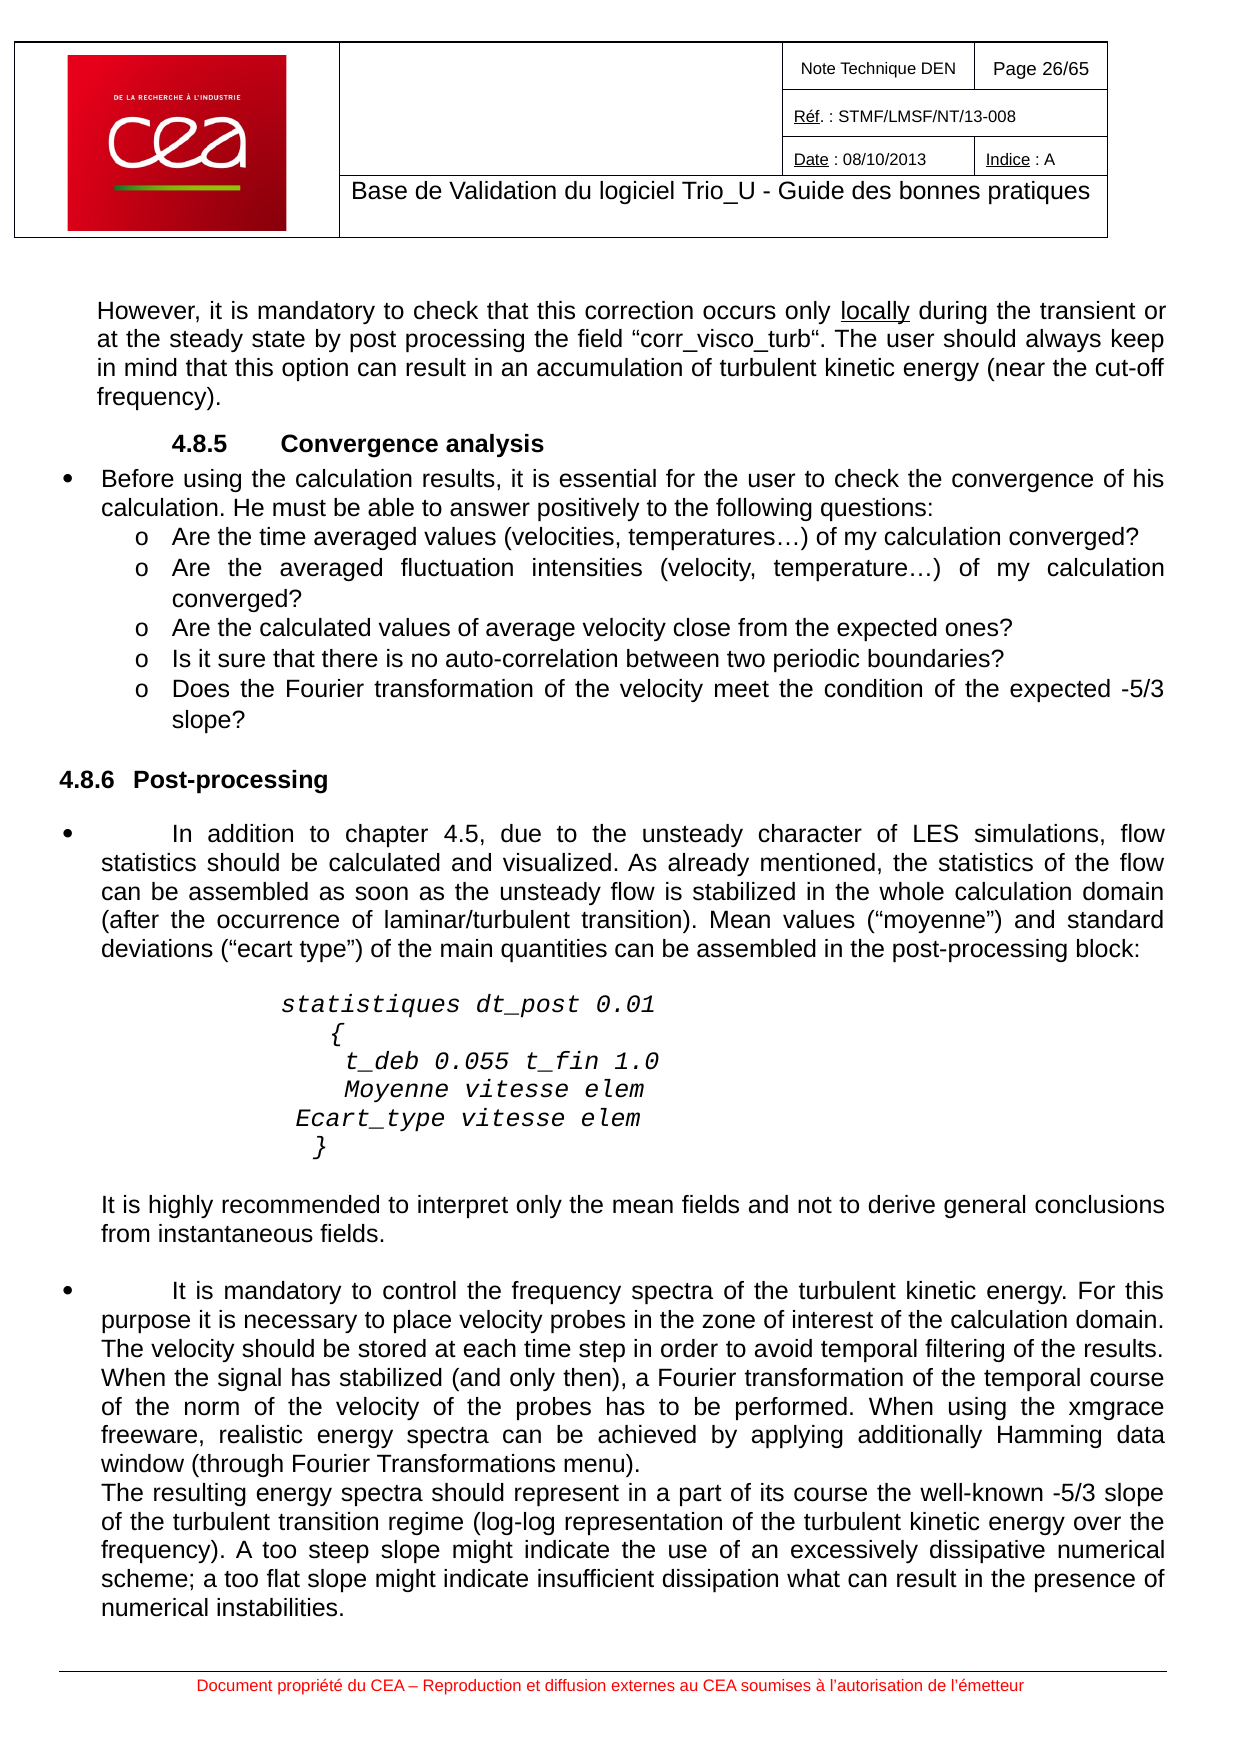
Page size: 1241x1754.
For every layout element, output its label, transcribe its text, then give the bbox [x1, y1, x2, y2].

picture [67, 55, 287, 231]
list Before using the calculation results, it is essential for the user to check the convergence of his calculation. He must be able to answer positively to the following questions: [63, 464, 1167, 522]
text statistiques dt_post 0.01 [207, 992, 1167, 1020]
text The resulting energy spectra should represent in a part of its course the well-known -5/3 slope of the turbulent transition regime (log-log representation of the turbulent kinetic energy over the frequency). A too steep slope might indicate the use of an excessively dissipative numerical scheme; a too flat slope might indicate insufficient dissipation what can result in the presence of numerical instabilities. [101, 1478, 1167, 1621]
list Are the time averaged values (velocities, temperatures…) of my calculation converged? [134, 522, 1167, 553]
text t_deb 0.055 t_fin 1.0 [59, 1048, 1167, 1077]
list Does the Fourier transformation of the velocity meet the condition of the expected -5/3 slope? [134, 674, 1167, 734]
list Are the averaged fluctuation intensities (velocity, temperature…) of my calculation converged? [134, 553, 1167, 613]
list It is mandatory to control the frequency spectra of the turbulent kinetic energy. For this purpose it is necessary to place velocity probes in the zone of interest of the calculation domain. The velocity should be stored at each time step in order to avoid temporal filtering of the results. When the signal has stabilized (and only then), a Fourier transformation of the temporal course of the norm of the velocity of the probes has to be performed. When using the xmgrace freeware, realistic energy spectra can be achieved by applying additionally Hamming data window (through Fourier Transformations menu). [63, 1276, 1167, 1478]
text } [59, 1133, 1167, 1162]
subtitle Post-processing [59, 765, 1167, 794]
list In addition to chapter 4.5, due to the unsteady character of LES simulations, flow statistics should be calculated and visualized. As already mentioned, the statistics of the flow can be assembled as soon as the unsteady flow is stabilized in the whole calculation domain (after the occurrence of laminar/turbulent transition). Mean values (“moyenne”) and standard deviations (“ecart type”) of the main quantities can be assembled in the post-processing block: [63, 819, 1167, 963]
text However, it is mandatory to check that this correction occurs only locally during the transient or at the steady state by post processing the field “corr_visco_turb“. The user should always keep in mind that this option can result in an accumulation of turbulent kinetic energy (near the cut-off frequency). [97, 296, 1167, 411]
list Are the calculated values of average velocity close from the expected ones? [134, 613, 1167, 643]
text It is highly recommended to interpret only the mean fields and not to derive general conclusions from instantaneous fields. [101, 1190, 1167, 1248]
list Is it sure that there is no auto-correlation between two periodic boundaries? [134, 643, 1167, 674]
text Ecart_type vitesse elem [59, 1105, 1167, 1133]
text Moyenne vitesse elem [59, 1077, 1167, 1105]
subtitle Convergence analysis [172, 429, 1167, 458]
text { [59, 1020, 1167, 1048]
